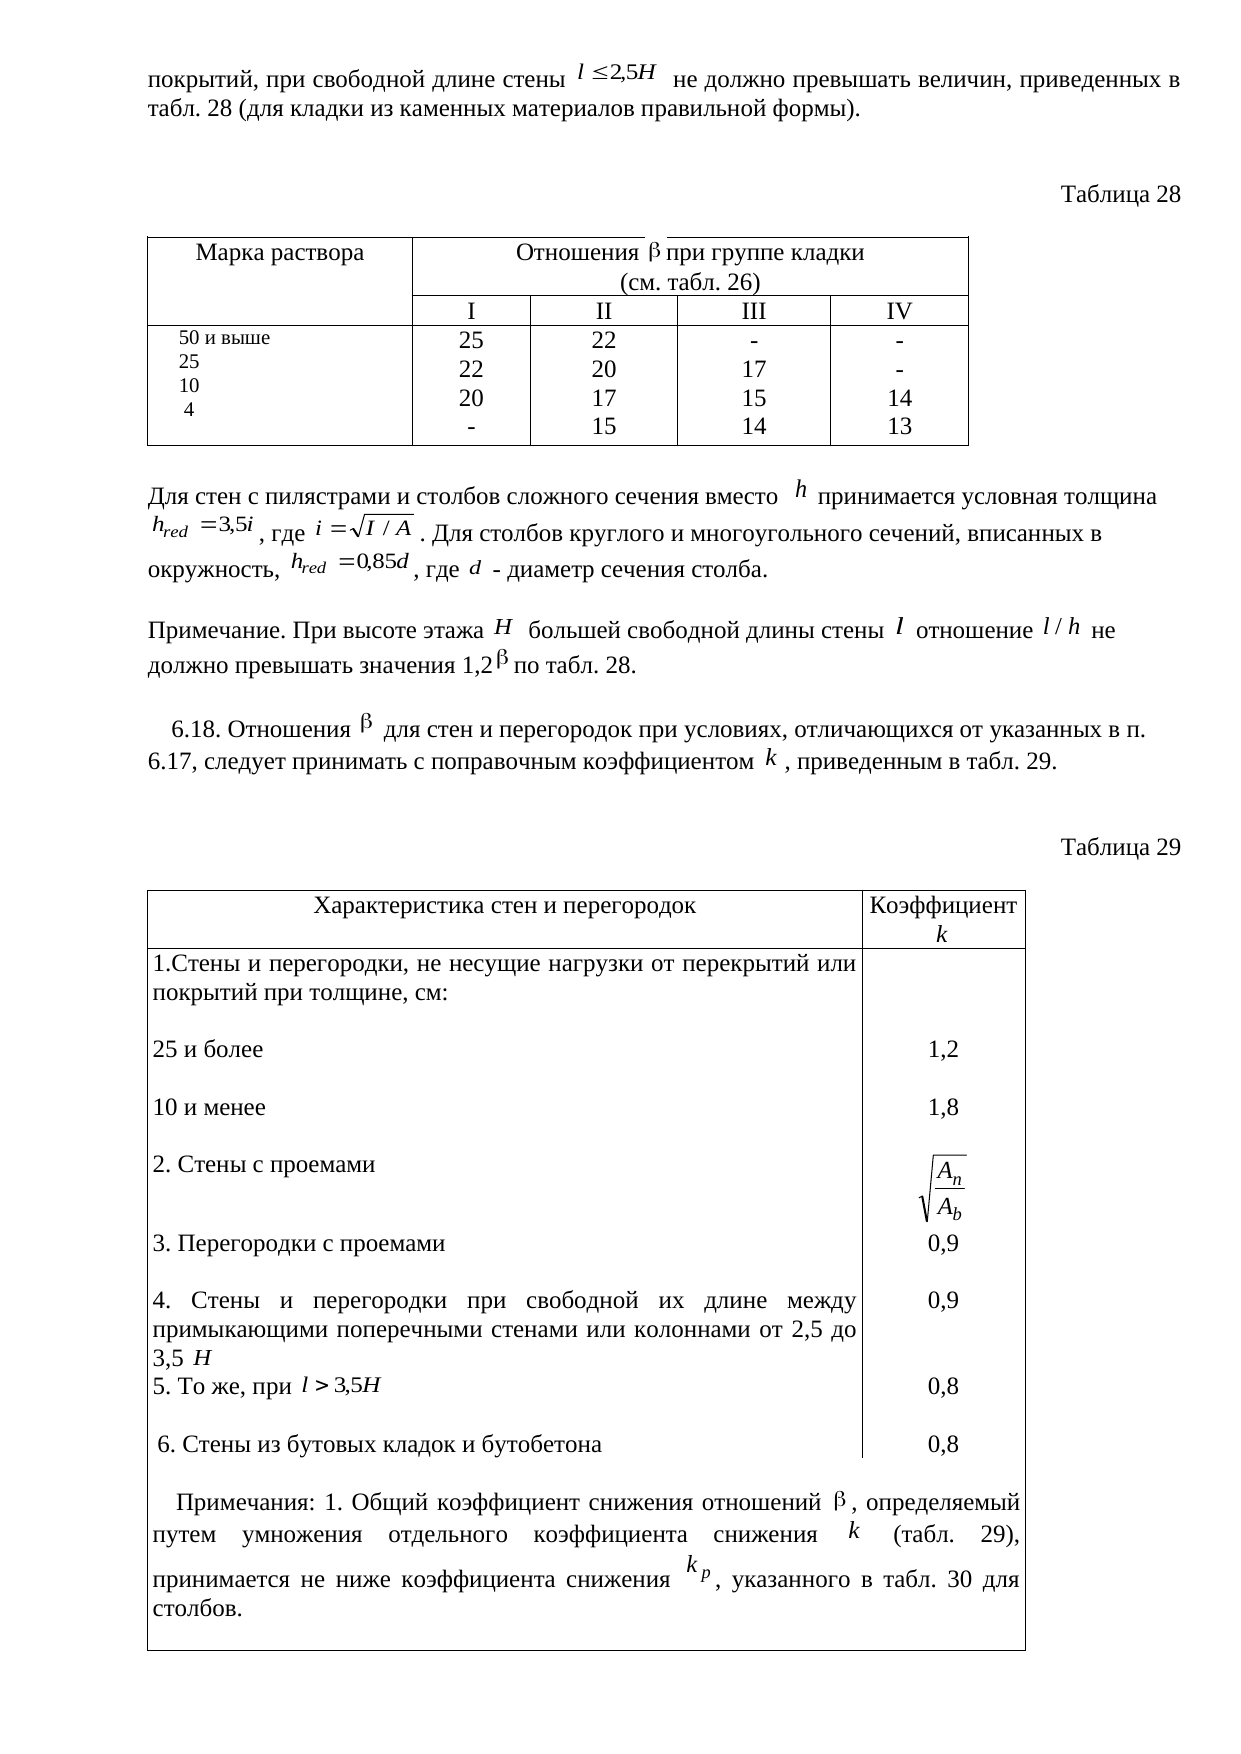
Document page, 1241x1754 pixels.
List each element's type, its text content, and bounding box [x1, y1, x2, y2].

table_cell 22 20 17 15 [531, 326, 677, 445]
table_cell 5. То же, при [148, 1371, 862, 1401]
table_cell 4. Стены и перегородки при свободной их длине между примыкающими поперечными стенами или колоннами от 2,5 до 3,5 [148, 1285, 862, 1371]
text 6.18. Отношения для стен и перегородок при условиях, отличающихся от указанных в п. 6.17, следует принимать с поправочным коэффициентом , приведенным в табл. 29. [148, 708, 1181, 775]
table_header Отношения при группе кладки (см. табл. 26) [413, 236, 968, 295]
text Таблица 28 [148, 179, 1181, 208]
table_cell 1,8 [863, 1092, 1025, 1149]
table_cell - - 14 13 [831, 326, 968, 445]
text покрытий, при свободной длине стены не должно превышать величин, приведенных в табл. 28 (для кладки из каменных материалов правильной формы). [148, 59, 1181, 121]
table_cell 0,8 [863, 1400, 1025, 1458]
table_cell #G025 22 20 - [413, 326, 530, 445]
table_cell II [531, 296, 677, 324]
table_cell 25 и более [148, 1035, 862, 1092]
table_cell 1,2 [863, 1035, 1025, 1092]
table_cell I [413, 296, 530, 324]
table_header #G0 Марка раствора [148, 238, 412, 295]
text Примечание. При высоте этажа большей свободной длины стены отношение не должно превышать значения 1,2по табл. 28. [148, 612, 1181, 679]
table_cell - 17 15 14 [678, 326, 830, 445]
table_cell [148, 295, 412, 324]
table_cell 6. Стены из бутовых кладок и бутобетона [148, 1400, 862, 1458]
table_cell 0,8 [863, 1371, 1025, 1400]
table_cell 1.Стены и перегородки, не несущие нагрузки от перекрытий или покрытий при толщине, см: [148, 949, 862, 1034]
table_cell [863, 949, 1025, 1034]
table_cell 3. Перегородки с проемами [148, 1228, 862, 1285]
table_header #G0Характеристика стен и перегородок [148, 891, 862, 948]
table_cell 10 и менее [148, 1092, 862, 1149]
table_cell 2. Стены с проемами [148, 1150, 862, 1228]
table_cell IV [831, 296, 968, 324]
table_cell [863, 1150, 1025, 1228]
table_cell 0,9 [863, 1228, 1025, 1285]
table_header Коэффициент [863, 891, 1025, 948]
table_cell Примечания: 1. Общий коэффициент снижения отношений , определяемый путем умножения отдельного коэффициента снижения (табл. 29), принимается не ниже коэффициента снижения , указанного в табл. 30 для столбов. [148, 1458, 1025, 1650]
text Для стен с пилястрами и столбов сложного сечения вместо принимается условная толщина , где . Для столбов круглого и многоугольного сечений, вписанных в окружность, , где - диаметр сечения столба. [148, 475, 1181, 583]
table_cell III [678, 296, 830, 324]
text Таблица 29 [148, 832, 1181, 861]
table_cell 0,9 [863, 1285, 1025, 1371]
table_cell #G1 50 и выше 25 10 4 [148, 326, 412, 445]
